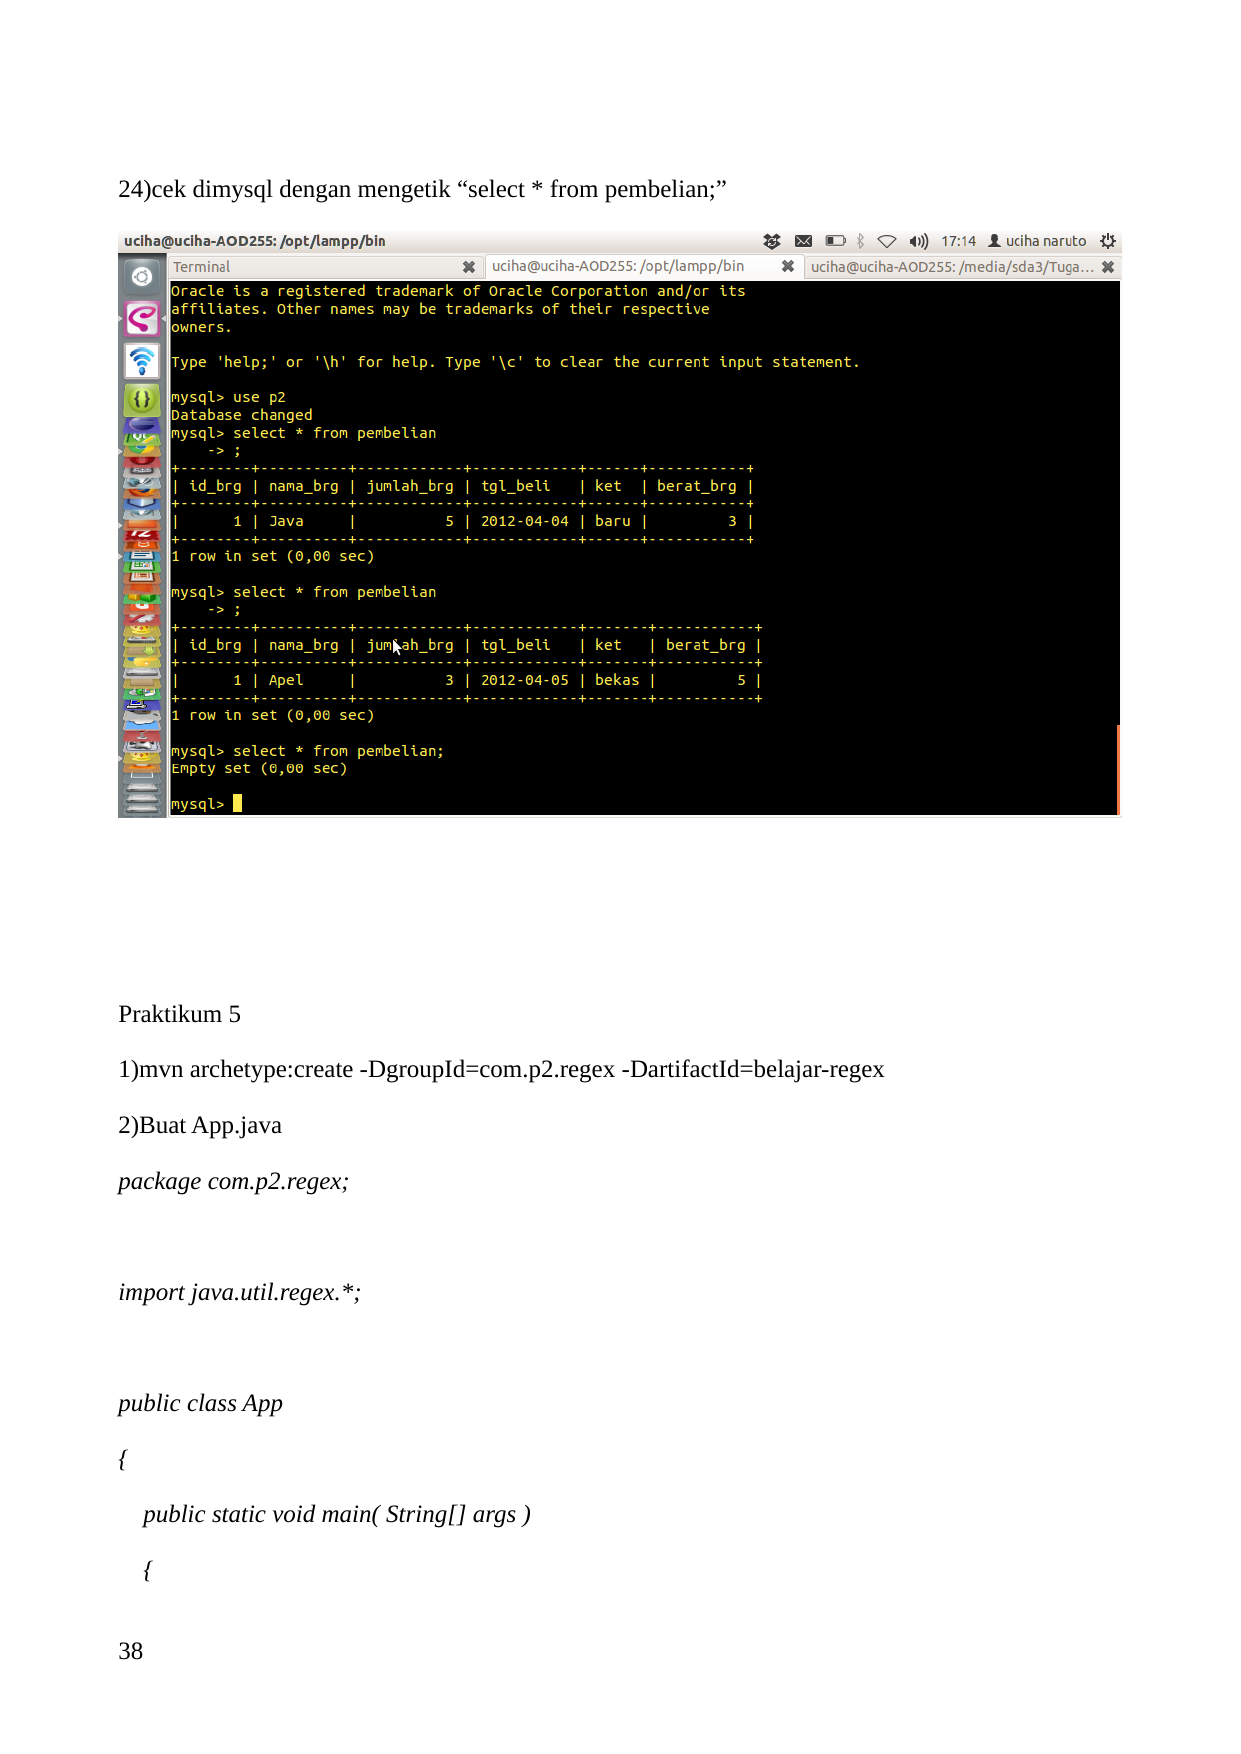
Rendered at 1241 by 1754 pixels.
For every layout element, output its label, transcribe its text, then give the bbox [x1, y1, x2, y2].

list Buat App.java [118, 1110, 1122, 1139]
picture [118, 229, 1123, 818]
text Praktikum 5 [118, 999, 1122, 1028]
text import java.util.regex.*; [118, 1277, 1122, 1306]
list cek dimysql dengan mengetik “select * from pembelian;” [118, 174, 1122, 202]
text public static void main( String[] args ) [118, 1499, 1122, 1528]
text { [118, 1555, 1122, 1584]
text public class App [118, 1388, 1122, 1417]
list mvn archetype:create -DgroupId=com.p2.regex -DartifactId=belajar-regex [118, 1054, 1122, 1083]
text { [118, 1444, 1122, 1473]
text package com.p2.regex; [118, 1166, 1122, 1194]
